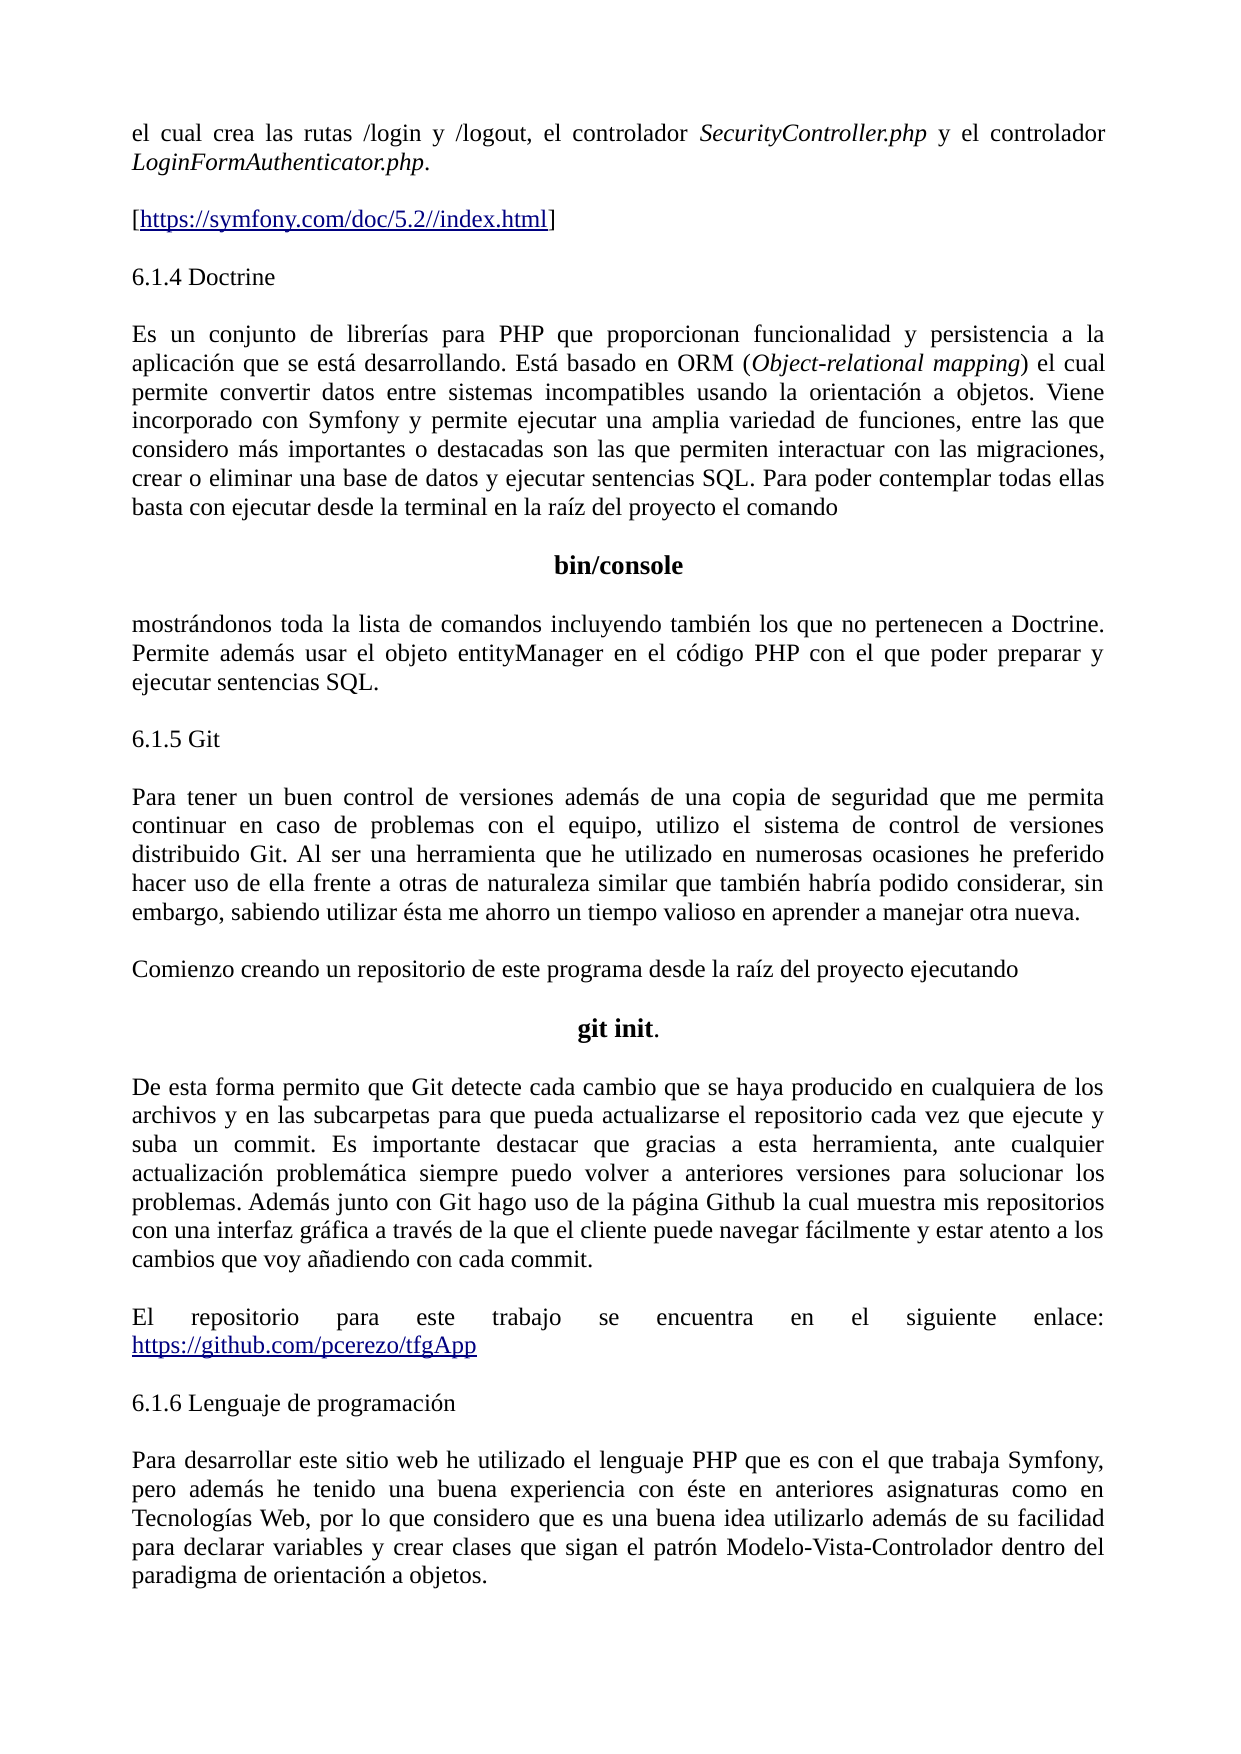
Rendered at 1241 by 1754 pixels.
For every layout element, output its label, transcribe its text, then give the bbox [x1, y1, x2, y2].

text 6.1.4 Doctrine [132, 262, 1106, 291]
text Comienzo creando un repositorio de este programa desde la raíz del proyecto ejecutando [132, 954, 1106, 983]
text Es un conjunto de librerías para PHP que proporcionan funcionalidad y persistencia a la aplicación que se está desarrollando. Está basado en ORM (Object-relational mapping) el cual permite convertir datos entre sistemas incompatibles usando la orientación a objetos. Viene incorporado con Symfony y permite ejecutar una amplia variedad de funciones, entre las que considero más importantes o destacadas son las que permiten interactuar con las migraciones, crear o eliminar una base de datos y ejecutar sentencias SQL. Para poder contemplar todas ellas basta con ejecutar desde la terminal en la raíz del proyecto el comando [132, 319, 1106, 521]
text el cual crea las rutas /login y /logout, el controlador SecurityController.php y el controlador LoginFormAuthenticator.php. [132, 118, 1106, 176]
text Para tener un buen control de versiones además de una copia de seguridad que me permita continuar en caso de problemas con el equipo, utilizo el sistema de control de versiones distribuido Git. Al ser una herramienta que he utilizado en numerosas ocasiones he preferido hacer uso de ella frente a otras de naturaleza similar que también habría podido considerar, sin embargo, sabiendo utilizar ésta me ahorro un tiempo valioso en aprender a manejar otra nueva. [132, 782, 1106, 926]
text mostrándonos toda la lista de comandos incluyendo también los que no pertenecen a Doctrine. Permite además usar el objeto entityManager en el código PHP con el que poder preparar y ejecutar sentencias SQL. [132, 609, 1106, 696]
text El repositorio para este trabajo se encuentra en el siguiente enlace: https://github.com/pcerezo/tfgApp [132, 1302, 1106, 1359]
text Para desarrollar este sitio web he utilizado el lenguaje PHP que es con el que trabaja Symfony, pero además he tenido una buena experiencia con éste en anteriores asignaturas como en Tecnologías Web, por lo que considero que es una buena idea utilizarlo además de su facilidad para declarar variables y crear clases que sigan el patrón Modelo-Vista-Controlador dentro del paradigma de orientación a objetos. [132, 1445, 1106, 1589]
text [https://symfony.com/doc/5.2//index.html] [132, 204, 1106, 233]
text git init. [132, 1012, 1106, 1043]
text 6.1.5 Git [132, 724, 1106, 753]
text bin/console [132, 549, 1106, 581]
text 6.1.6 Lenguaje de programación [132, 1388, 1106, 1417]
text De esta forma permito que Git detecte cada cambio que se haya producido en cualquiera de los archivos y en las subcarpetas para que pueda actualizarse el repositorio cada vez que ejecute y suba un commit. Es importante destacar que gracias a esta herramienta, ante cualquier actualización problemática siempre puedo volver a anteriores versiones para solucionar los problemas. Además junto con Git hago uso de la página Github la cual muestra mis repositorios con una interfaz gráfica a través de la que el cliente puede navegar fácilmente y estar atento a los cambios que voy añadiendo con cada commit. [132, 1072, 1106, 1273]
